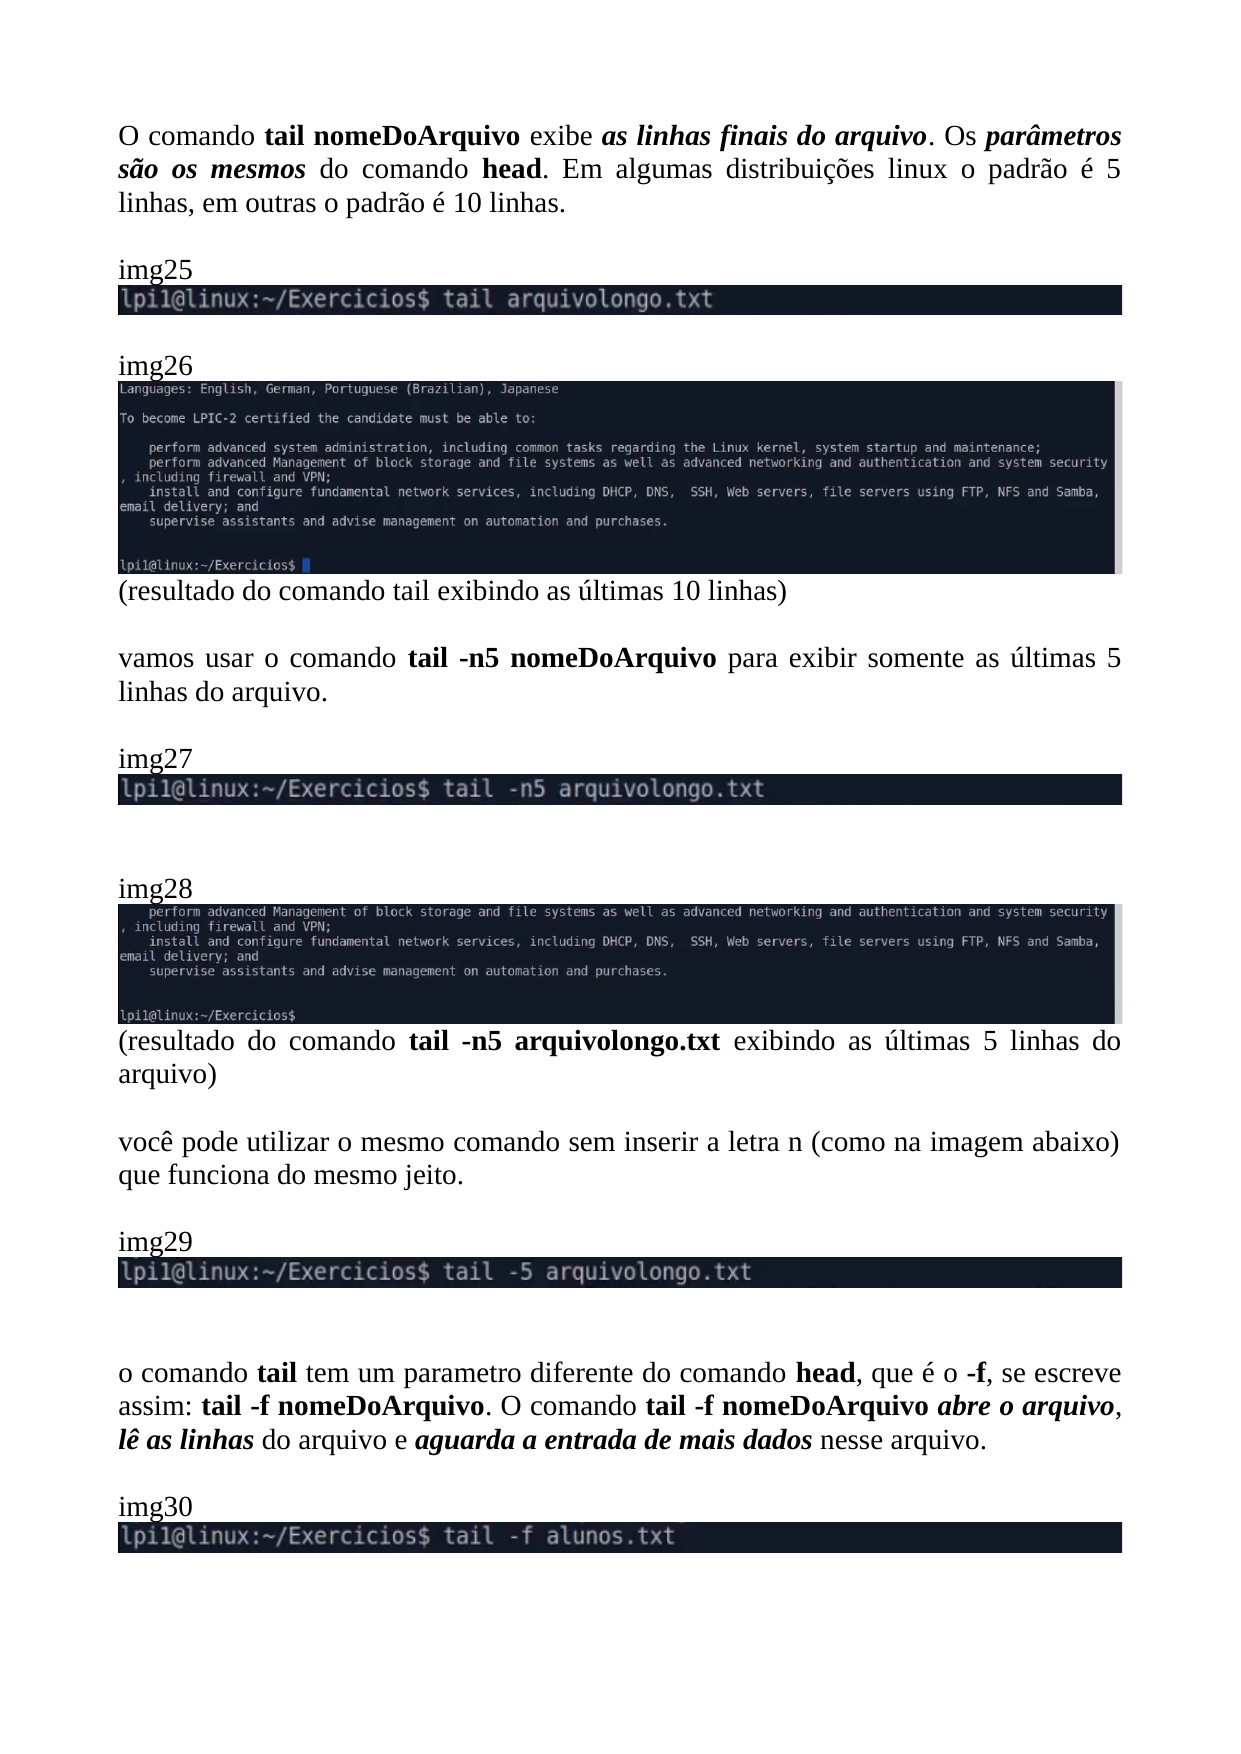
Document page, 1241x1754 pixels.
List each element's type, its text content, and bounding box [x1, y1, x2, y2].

text img30 [118, 1489, 1122, 1522]
text img29 [118, 1224, 1122, 1257]
text você pode utilizar o mesmo comando sem inserir a letra n (como na imagem abaixo) que funciona do mesmo jeito. [118, 1124, 1122, 1191]
picture [118, 1257, 1123, 1288]
picture [118, 381, 1123, 574]
text vamos usar o comando tail -n5 nomeDoArquivo para exibir somente as últimas 5 linhas do arquivo. [118, 640, 1122, 707]
text o comando tail tem um parametro diferente do comando head, que é o -f, se escreve assim: tail -f nomeDoArquivo. O comando tail -f nomeDoArquivo abre o arquivo, lê as linhas do arquivo e aguarda a entrada de mais dados nesse arquivo. [118, 1355, 1122, 1455]
text img27 [118, 741, 1122, 774]
text (resultado do comando tail -n5 arquivolongo.txt exibindo as últimas 5 linhas do arquivo) [118, 1024, 1122, 1090]
picture [118, 285, 1123, 315]
picture [118, 904, 1123, 1024]
text img26 [118, 348, 1122, 381]
text O comando tail nomeDoArquivo exibe as linhas finais do arquivo. Os parâmetros são os mesmos do comando head. Em algumas distribuições linux o padrão é 5 linhas, em outras o padrão é 10 linhas. [118, 118, 1122, 219]
text img28 [118, 871, 1122, 904]
text (resultado do comando tail exibindo as últimas 10 linhas) [118, 574, 1122, 607]
picture [118, 1522, 1123, 1553]
picture [118, 774, 1123, 805]
text img25 [118, 252, 1122, 285]
